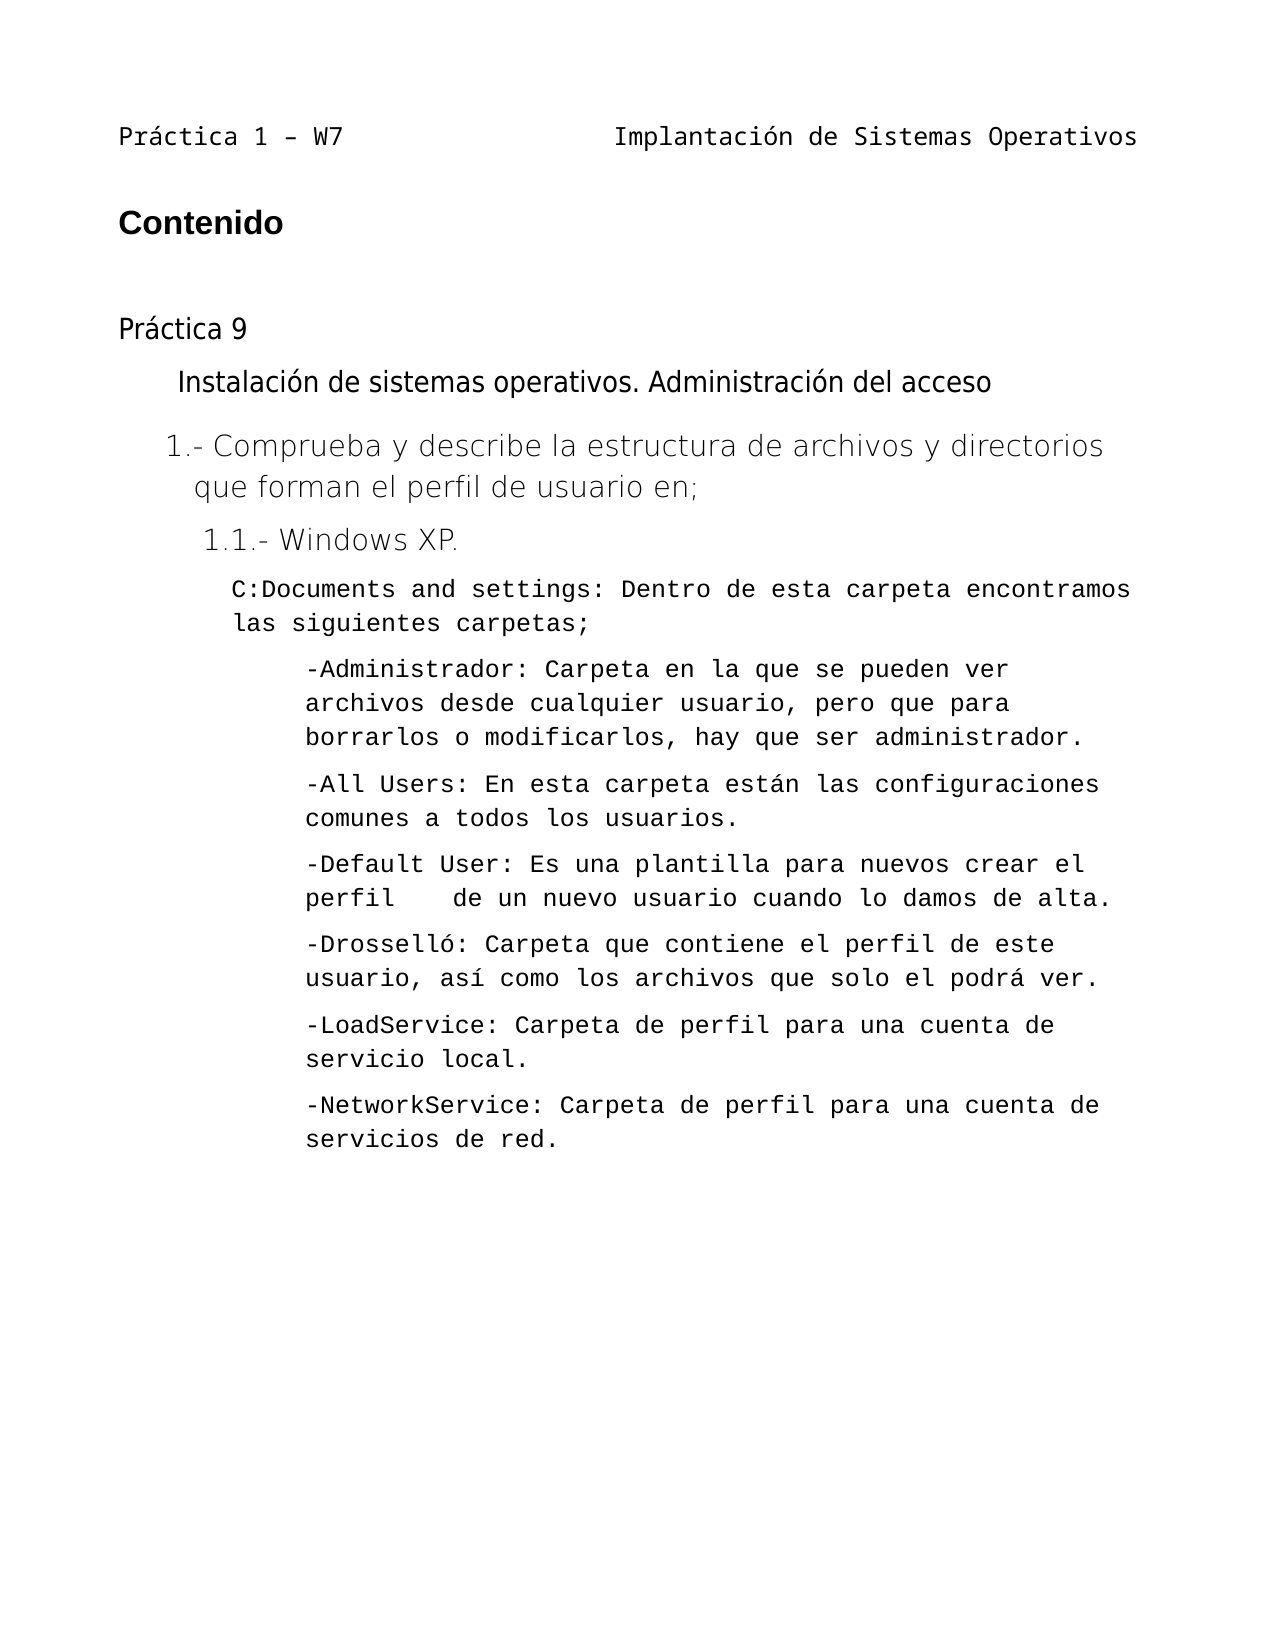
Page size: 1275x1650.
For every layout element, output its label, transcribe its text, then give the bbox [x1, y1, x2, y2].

text -LoadService: Carpeta de perfil para una cuenta de servicio local. [231, 1012, 1157, 1075]
text Contenido [118, 202, 1157, 241]
text -Default User: Es una plantilla para nuevos crear el perfil de un nuevo usuario cuando lo damos de alta. [231, 852, 1157, 914]
text -Administrador: Carpeta en la que se pueden ver archivos desde cualquier usuario, pero que para borrarlos o modificarlos, hay que ser administrador. [231, 657, 1157, 753]
list Windows XP. [193, 523, 1157, 557]
text Práctica 9 [118, 313, 1157, 347]
list Comprueba y describe la estructura de archivos y directorios que forman el perfil de usuario en; [156, 429, 1157, 504]
text -Drosselló: Carpeta que contiene el perfil de este usuario, así como los archivos que solo el podrá ver. [231, 932, 1157, 994]
text Instalación de sistemas operativos. Administración del acceso [177, 366, 1157, 400]
text -All Users: En esta carpeta están las configuraciones comunes a todos los usuarios. [231, 771, 1157, 833]
text -NetworkService: Carpeta de perfil para una cuenta de servicios de red. [231, 1093, 1157, 1155]
text C:Documents and settings: Dentro de esta carpeta encontramos las siguientes carpetas; [231, 576, 1157, 639]
